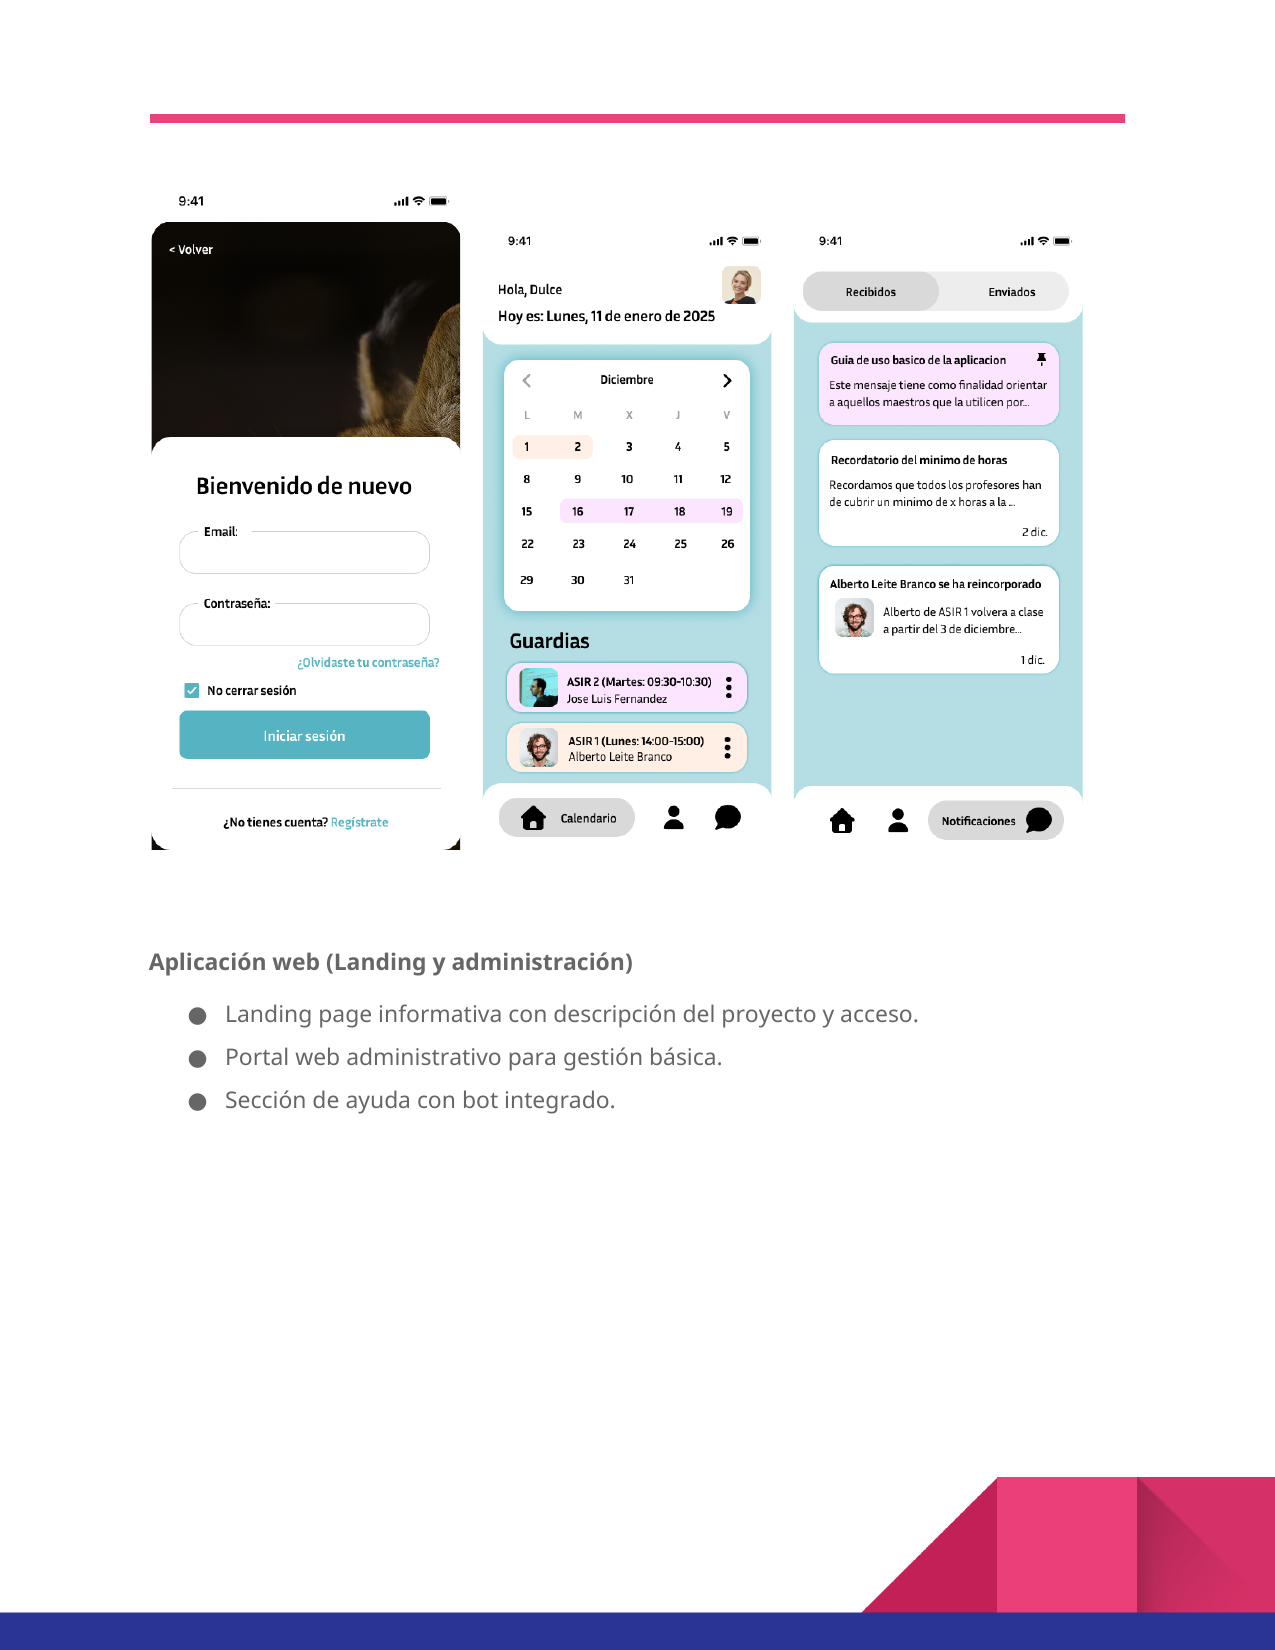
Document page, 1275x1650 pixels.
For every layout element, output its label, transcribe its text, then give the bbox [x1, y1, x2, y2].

picture [482, 223, 772, 849]
subtitle Aplicación web (Landing y administración) [148, 945, 1125, 977]
list Sección de ayuda con bot integrado. [187, 1084, 1125, 1116]
list Landing page informativa con descripción del proyecto y acceso. [187, 997, 1125, 1029]
picture [793, 223, 1083, 852]
picture [151, 182, 461, 850]
list Portal web administrativo para gestión básica. [187, 1041, 1125, 1072]
picture [0, 1475, 1275, 1650]
picture [150, 114, 1125, 123]
